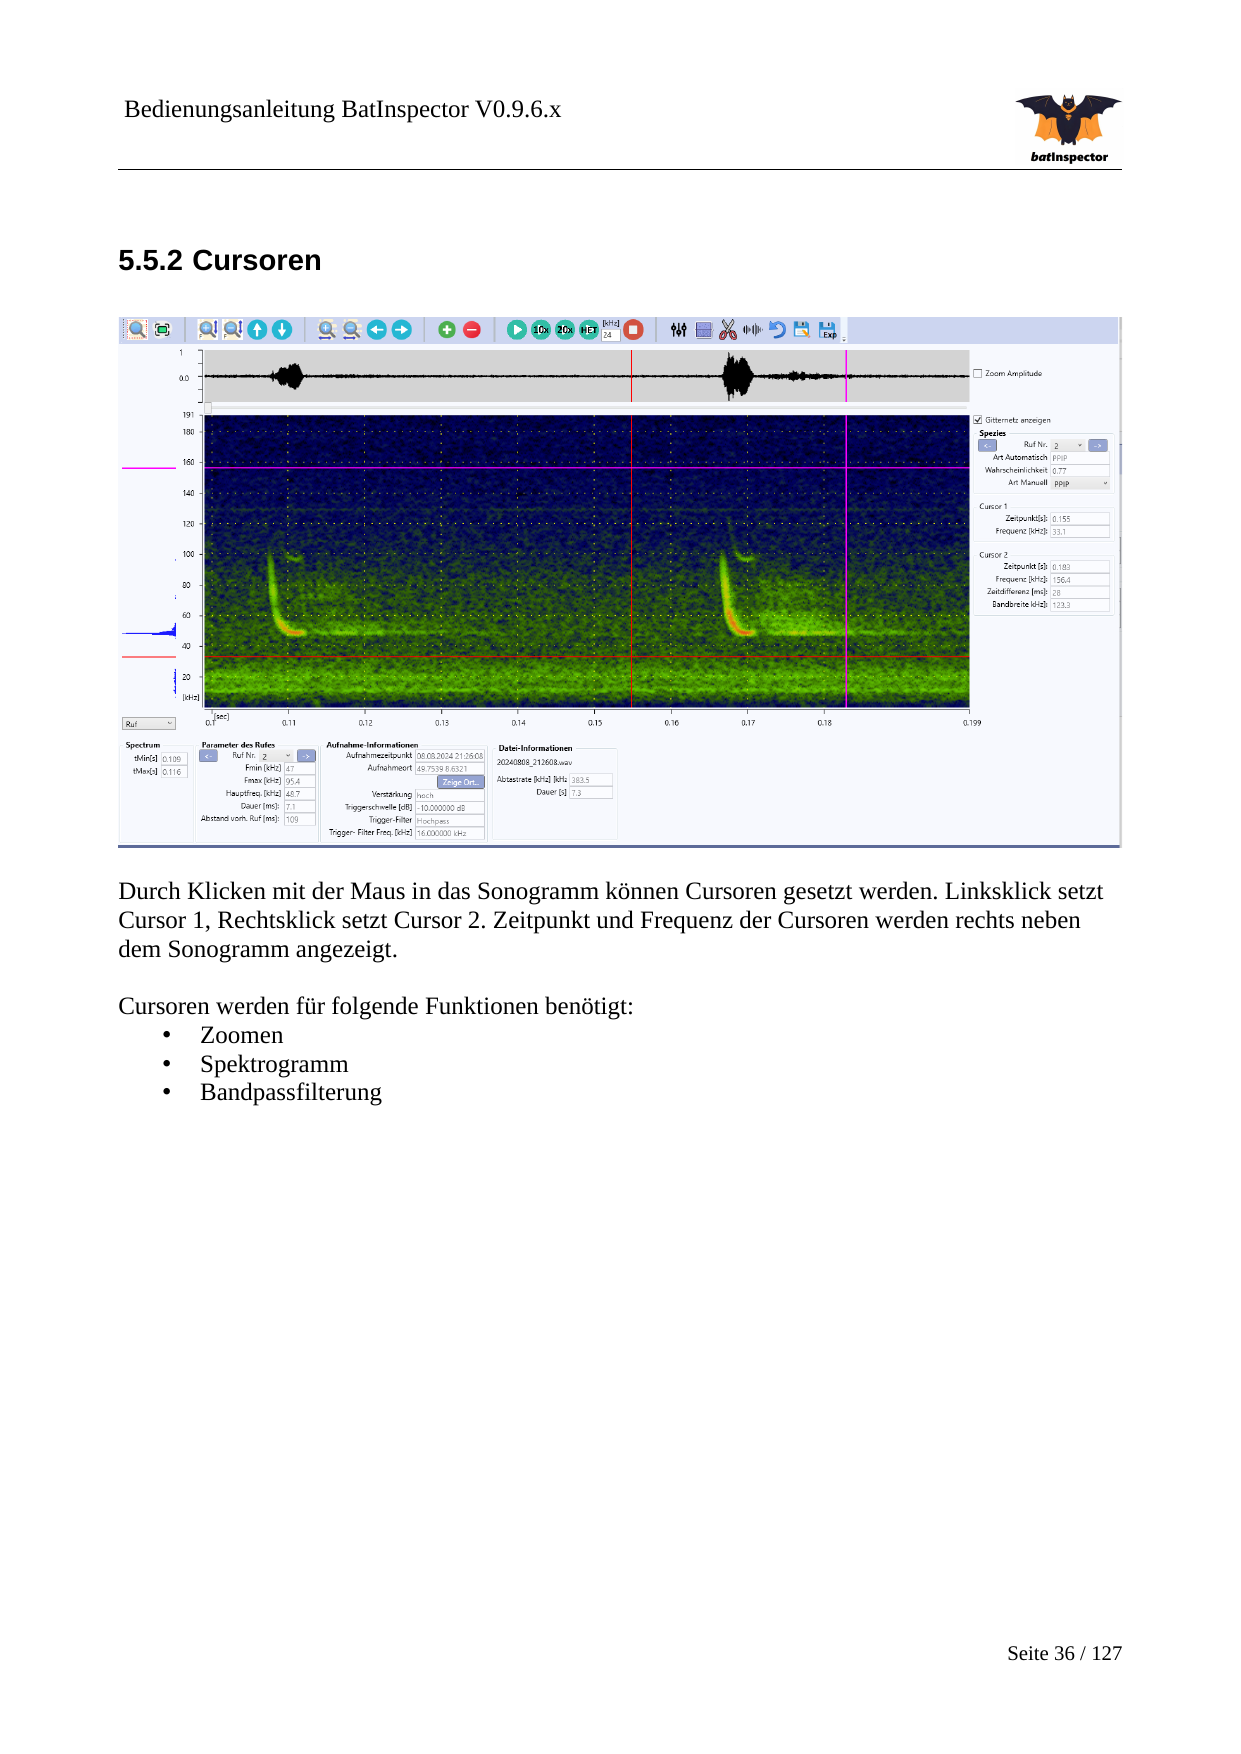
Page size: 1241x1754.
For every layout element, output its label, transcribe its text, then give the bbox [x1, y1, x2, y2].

text Cursoren werden für folgende Funktionen benötigt: [118, 991, 1122, 1020]
list Spektrogramm [162, 1049, 1122, 1077]
picture [1015, 88, 1125, 165]
list Zoomen [162, 1020, 1122, 1049]
list Bandpassfilterung [162, 1077, 1122, 1106]
subtitle Cursoren [118, 243, 1122, 276]
picture [118, 317, 1123, 848]
text Durch Klicken mit der Maus in das Sonogramm können Cursoren gesetzt werden. Linksklick setzt Cursor 1, Rechtsklick setzt Cursor 2. Zeitpunkt und Frequenz der Cursoren werden rechts neben dem Sonogramm angezeigt. [118, 876, 1122, 962]
